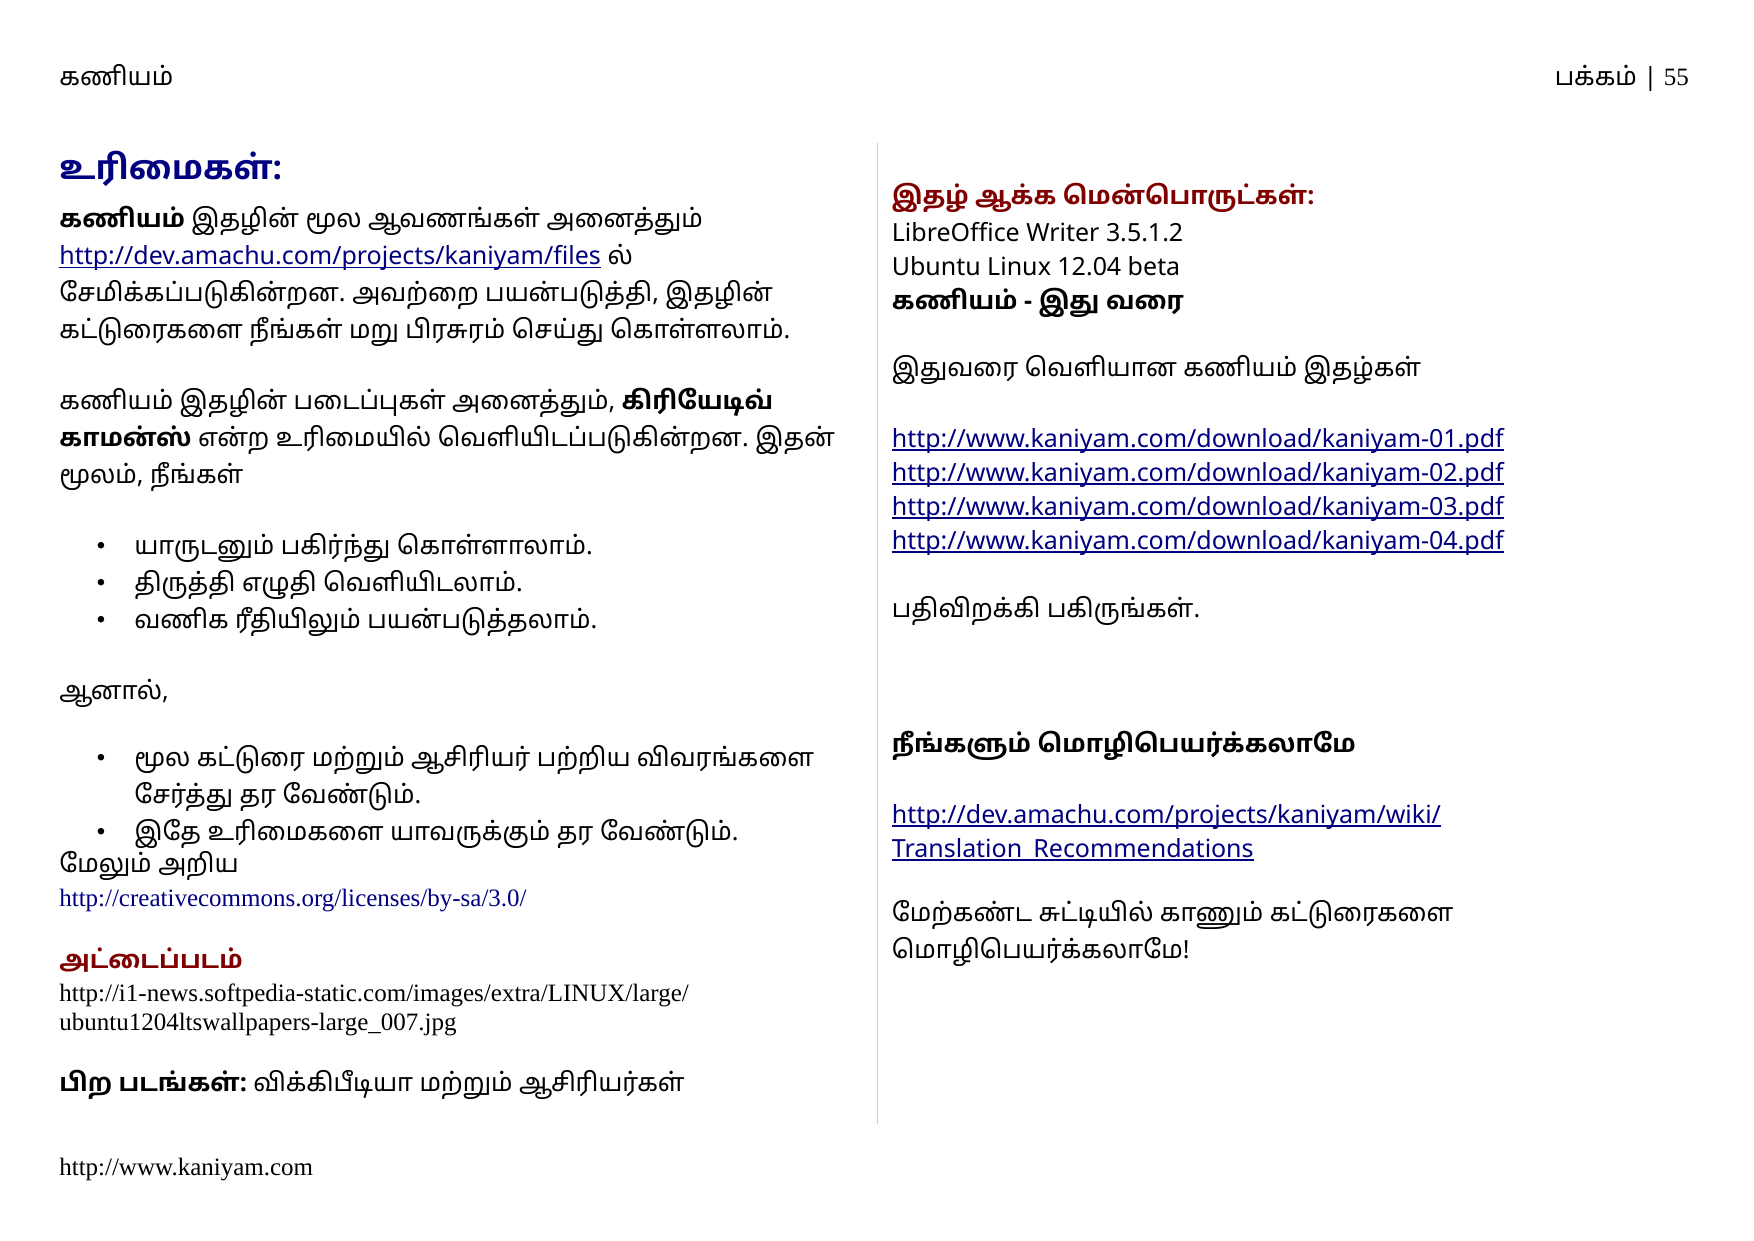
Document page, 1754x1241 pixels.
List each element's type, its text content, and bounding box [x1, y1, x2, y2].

text http://i1-news.softpedia-static.com/images/extra/LINUX/large/ubuntu1204ltswallpapers-large_007.jpg [59, 978, 862, 1036]
text http://dev.amachu.com/projects/kaniyam/files ல் சேமிக்கப்படுகின்றன. அவற்றை பயன்படுத்தி, இதழின் கட்டுரைகளை நீங்கள் மறு பிரசுரம் செய்து கொள்ளலாம். [59, 238, 862, 349]
subtitle உரிமைகள்: [59, 143, 862, 193]
text இதழ் ஆக்க மென்பொருட்கள்: [892, 178, 1695, 214]
text கணியம் இதழின் படைப்புகள் அனைத்தும், கிரியேடிவ் காமன்ஸ் என்ற உரிமையில் வெளியிடப்படுகின்றன. இதன் மூலம், நீங்கள் [59, 383, 862, 494]
text பிற படங்கள்: விக்கிபீடியா மற்றும் ஆசிரியர்கள் [59, 1065, 862, 1102]
list இதே உரிமைகளை யாவருக்கும் தர வேண்டும். [97, 813, 862, 850]
list மூல கட்டுரை மற்றும் ஆசிரியர் பற்றிய விவரங்களை சேர்த்து தர வேண்டும். [97, 744, 862, 813]
text Ubuntu Linux 12.04 beta [892, 249, 1695, 283]
list வணிக ரீதியிலும் பயன்படுத்தலாம். [97, 602, 862, 639]
text LibreOffice Writer 3.5.1.2 [892, 214, 1695, 249]
text மேலும் அறிய [59, 850, 862, 883]
text கணியம் இதழின் மூல ஆவணங்கள் அனைத்தும் [59, 205, 862, 238]
text இதுவரை வெளியான கணியம் இதழ்கள் [892, 354, 1695, 386]
text http://www.kaniyam.com/download/kaniyam-01.pdf http://www.kaniyam.com/download/kaniyam-02.pdf http://www.kaniyam.com/download/kaniyam-03.pdf [892, 420, 1695, 523]
list யாருடனும் பகிர்ந்து கொள்ளாலாம். [97, 528, 862, 565]
text அட்டைப்படம் [59, 946, 862, 978]
text பதிவிறக்கி பகிருங்கள். [892, 591, 1695, 628]
text ஆனால், [59, 673, 862, 710]
text நீங்களும் மொழிபெயர்க்கலாமே [892, 730, 1695, 762]
text http://dev.amachu.com/projects/kaniyam/wiki/Translation_Recommendations [892, 797, 1695, 865]
text கணியம் - இது வரை [892, 283, 1695, 320]
text http://creativecommons.org/licenses/by-sa/3.0/ [59, 883, 862, 912]
text http://www.kaniyam.com/download/kaniyam-04.pdf [892, 523, 1695, 557]
list திருத்தி எழுதி வெளியிடலாம். [97, 565, 862, 602]
text மேற்கண்ட சுட்டியில் காணும் கட்டுரைகளை மொழிபெயர்க்கலாமே! [892, 899, 1695, 968]
